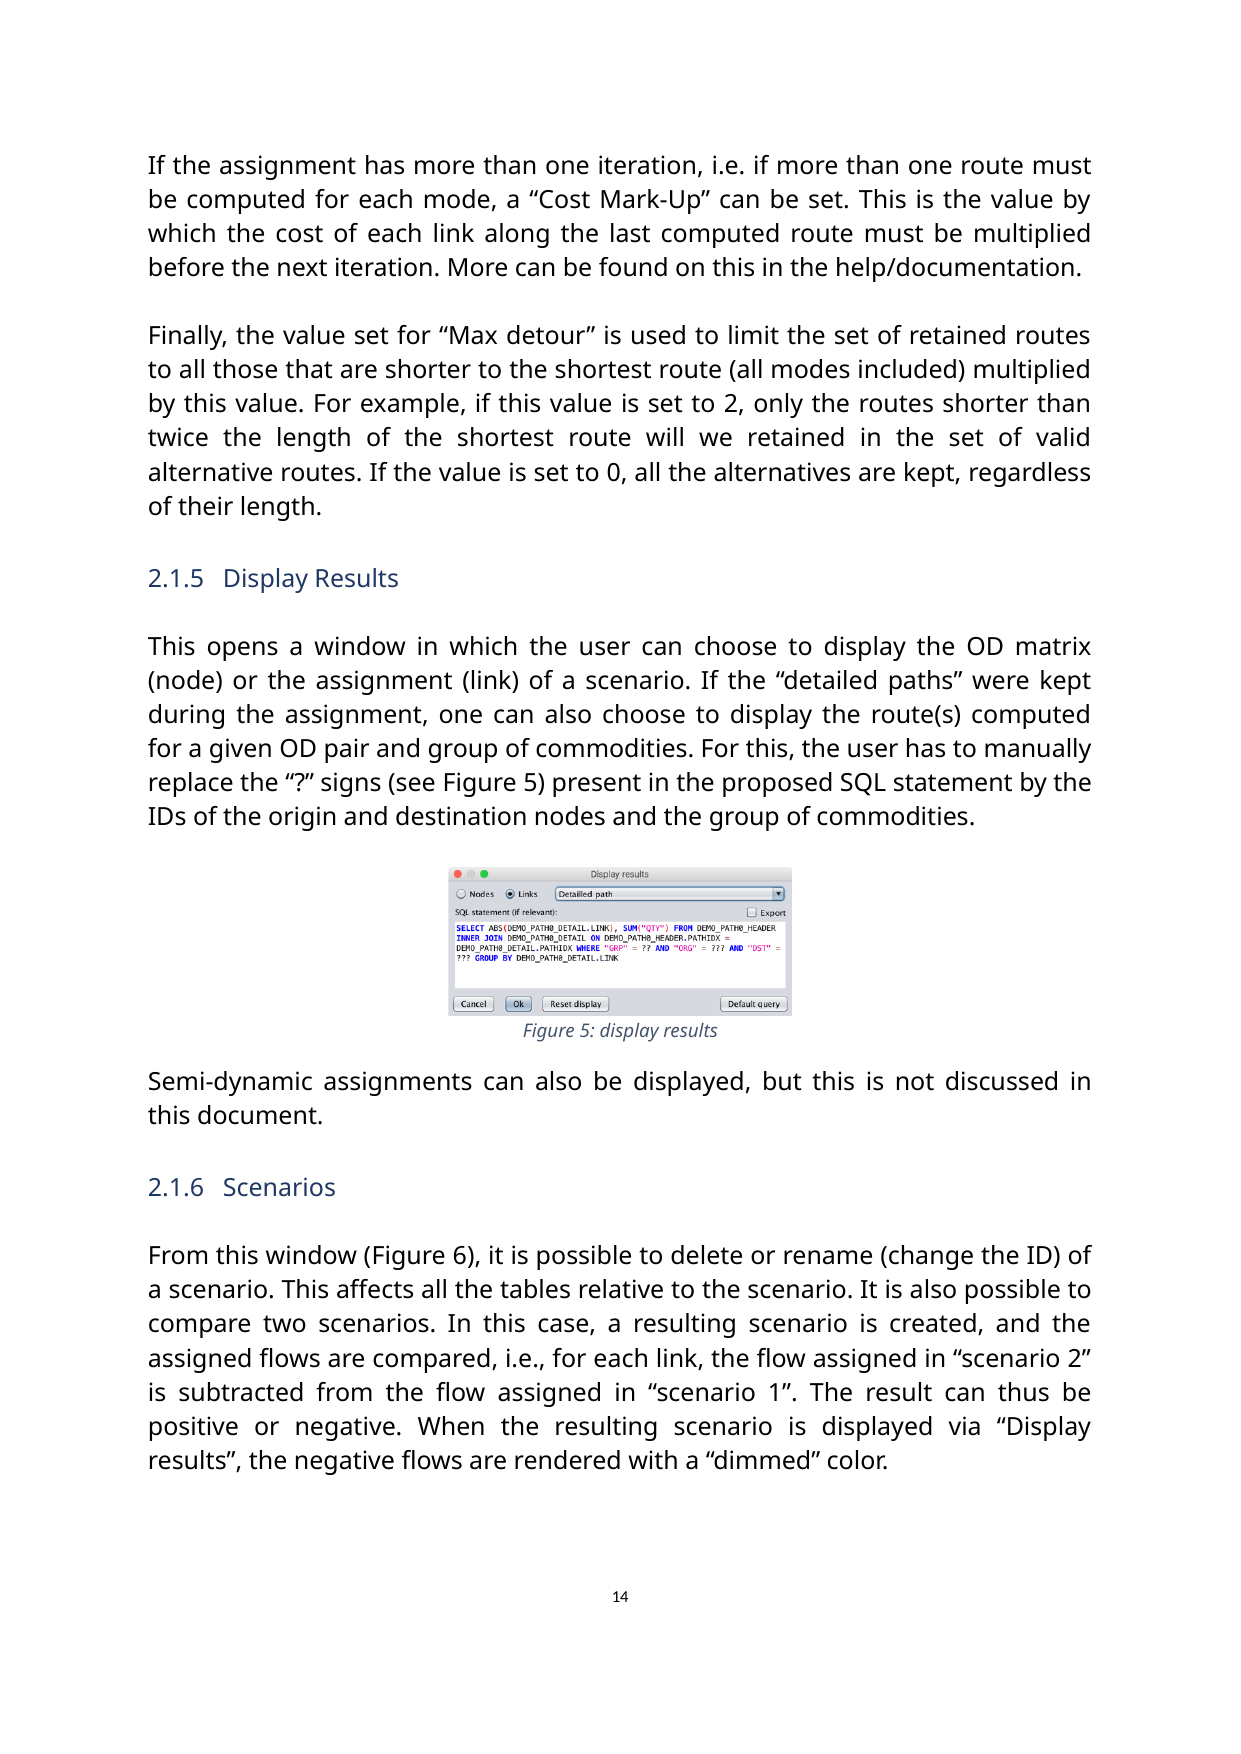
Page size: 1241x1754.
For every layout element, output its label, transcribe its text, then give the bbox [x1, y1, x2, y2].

text Semi-dynamic assignments can also be displayed, but this is not discussed in this document. [148, 1063, 1093, 1132]
text If the assignment has more than one iteration, i.e. if more than one route must be computed for each mode, a “Cost Mark-Up” can be set. This is the value by which the cost of each link along the last computed route must be multiplied before the next iteration. More can be found on this in the help/documentation. [148, 148, 1093, 284]
subtitle Scenarios [148, 1170, 1093, 1204]
text This opens a window in which the user can choose to display the OD matrix (node) or the assignment (link) of a scenario. If the “detailed paths” were kept during the assignment, one can also choose to display the route(s) computed for a given OD pair and group of commodities. For this, the user has to manually replace the “?” signs (see Figure 5) present in the proposed SQL statement by the IDs of the origin and destination nodes and the group of commodities. [148, 629, 1093, 833]
text Finally, the value set for “Max detour” is used to limit the set of retained routes to all those that are shorter to the shortest route (all modes included) multiplied by this value. For example, if this value is set to 2, only the routes shorter than twice the length of the shortest route will we retained in the set of valid alternative routes. If the value is set to 0, all the alternatives are kept, regardless of their length. [148, 318, 1093, 522]
picture [448, 867, 792, 1016]
text Figure 5: display results [148, 1017, 1093, 1043]
subtitle Display Results [148, 561, 1093, 594]
text From this window (Figure 6), it is possible to delete or rename (change the ID) of a scenario. This affects all the tables relative to the scenario. It is also possible to compare two scenarios. In this case, a resulting scenario is created, and the assigned flows are compared, i.e., for each link, the flow assigned in “scenario 2” is subtracted from the flow assigned in “scenario 1”. The result can thus be positive or negative. When the resulting scenario is displayed via “Display results”, the negative flows are rendered with a “dimmed” color. [148, 1238, 1093, 1476]
